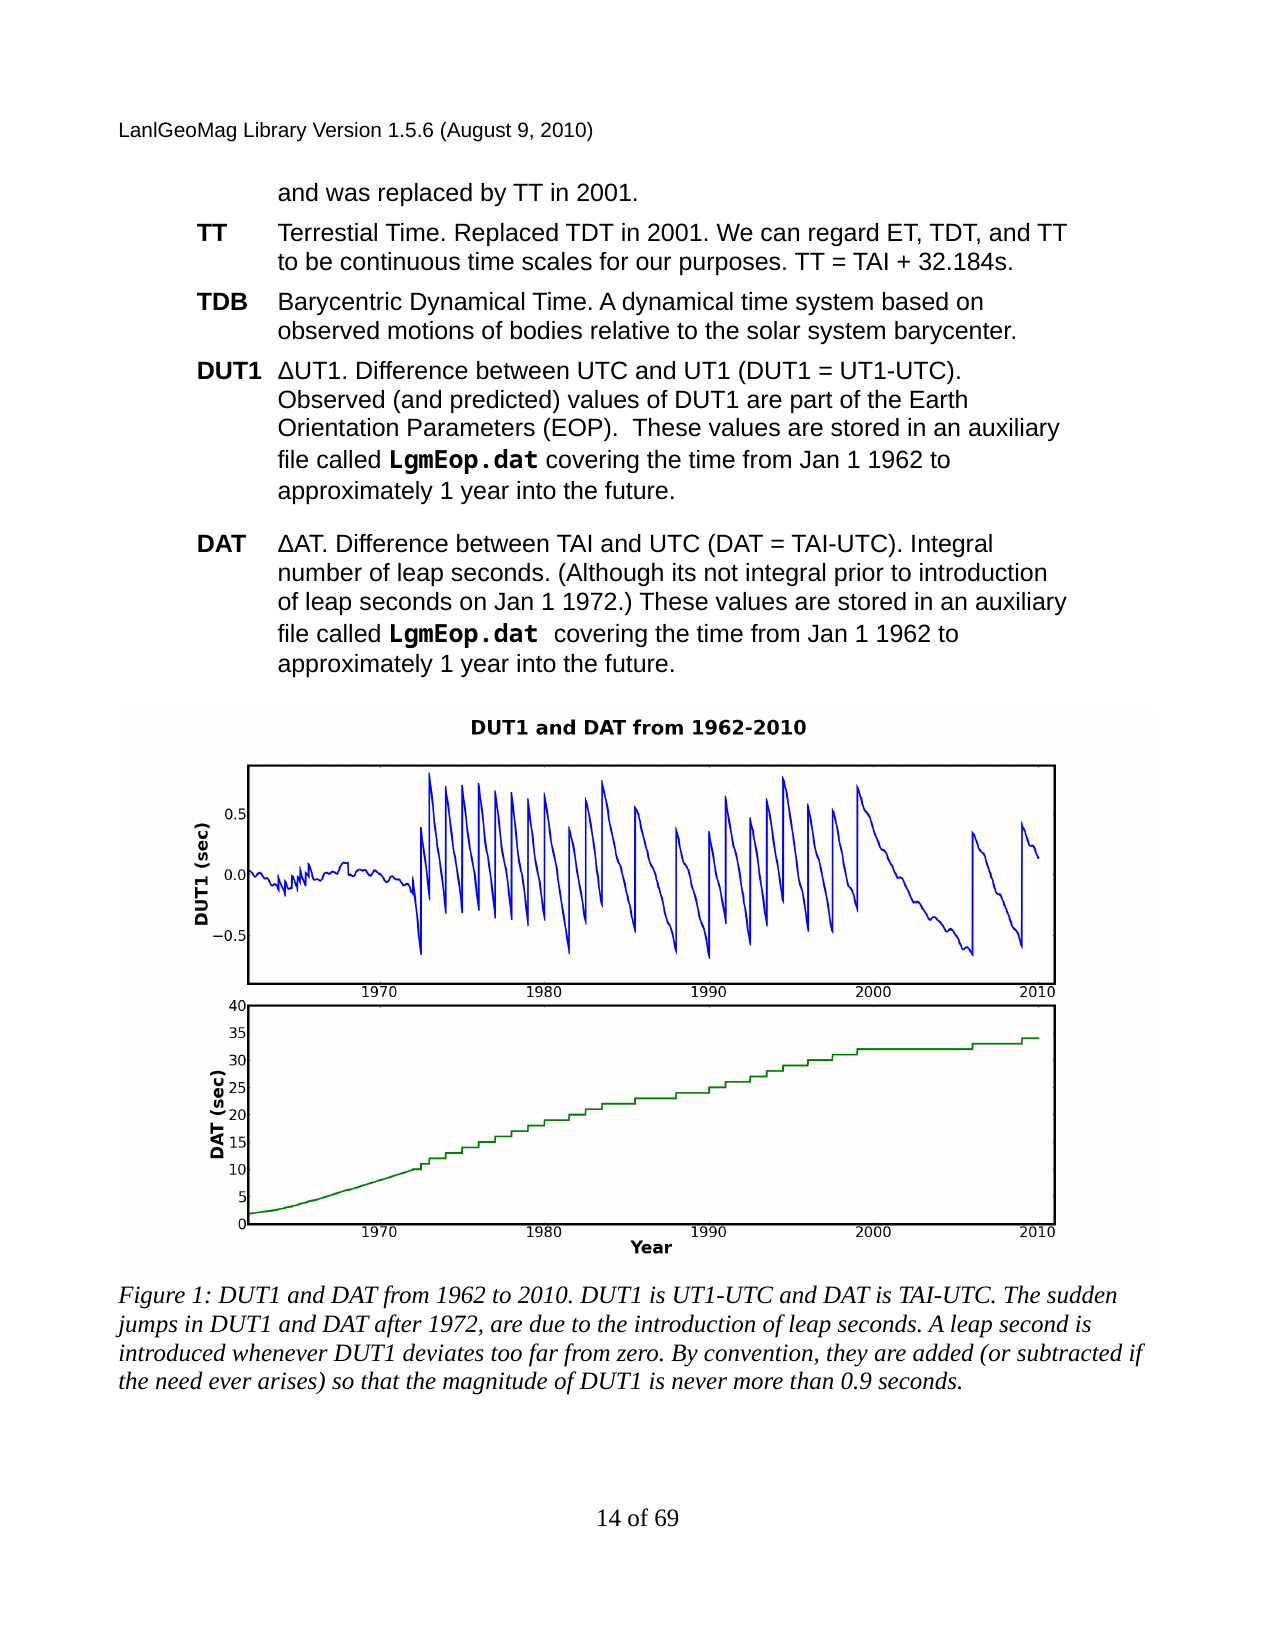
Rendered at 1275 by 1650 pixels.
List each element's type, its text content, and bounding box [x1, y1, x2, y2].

table_cell DAT [191, 523, 272, 696]
table_cell [191, 172, 272, 212]
table_cell and was replaced by TT in 2001. [272, 172, 1078, 212]
table_cell Barycentric Dynamical Time. A dynamical time system based on observed motions of bodies relative to the solar system barycenter. [272, 281, 1078, 350]
table_cell ΔAT. Difference between TAI and UTC (DAT = TAI-UTC). Integral number of leap seconds. (Although its not integral prior to introduction of leap seconds on Jan 1 1972.) These values are stored in an auxiliary file called LgmEop.dat covering the time from Jan 1 1962 to approximately 1 year into the future. [272, 523, 1078, 696]
table_cell ΔUT1. Difference between UTC and UT1 (DUT1 = UT1-UTC). Observed (and predicted) values of DUT1 are part of the Earth Orientation Parameters (EOP). These values are stored in an auxiliary file called LgmEop.dat covering the time from Jan 1 1962 to approximately 1 year into the future. [272, 350, 1078, 523]
table_cell TT [191, 212, 272, 281]
table_cell Terrestial Time. Replaced TDT in 2001. We can regard ET, TDT, and TT to be continuous time scales for our purposes. TT = TAI + 32.184s. [272, 212, 1078, 281]
picture [118, 708, 1158, 1281]
table_cell TDB [191, 281, 272, 350]
table_cell DUT1 [191, 350, 272, 523]
text Figure 1: DUT1 and DAT from 1962 to 2010. DUT1 is UT1-UTC and DAT is TAI-UTC. The sudden jumps in DUT1 and DAT after 1972, are due to the introduction of leap seconds. A leap second is introduced whenever DUT1 deviates too far from zero. By convention, they are added (or subtracted if the need ever arises) so that the magnitude of DUT1 is never more than 0.9 seconds. [118, 1281, 1157, 1395]
